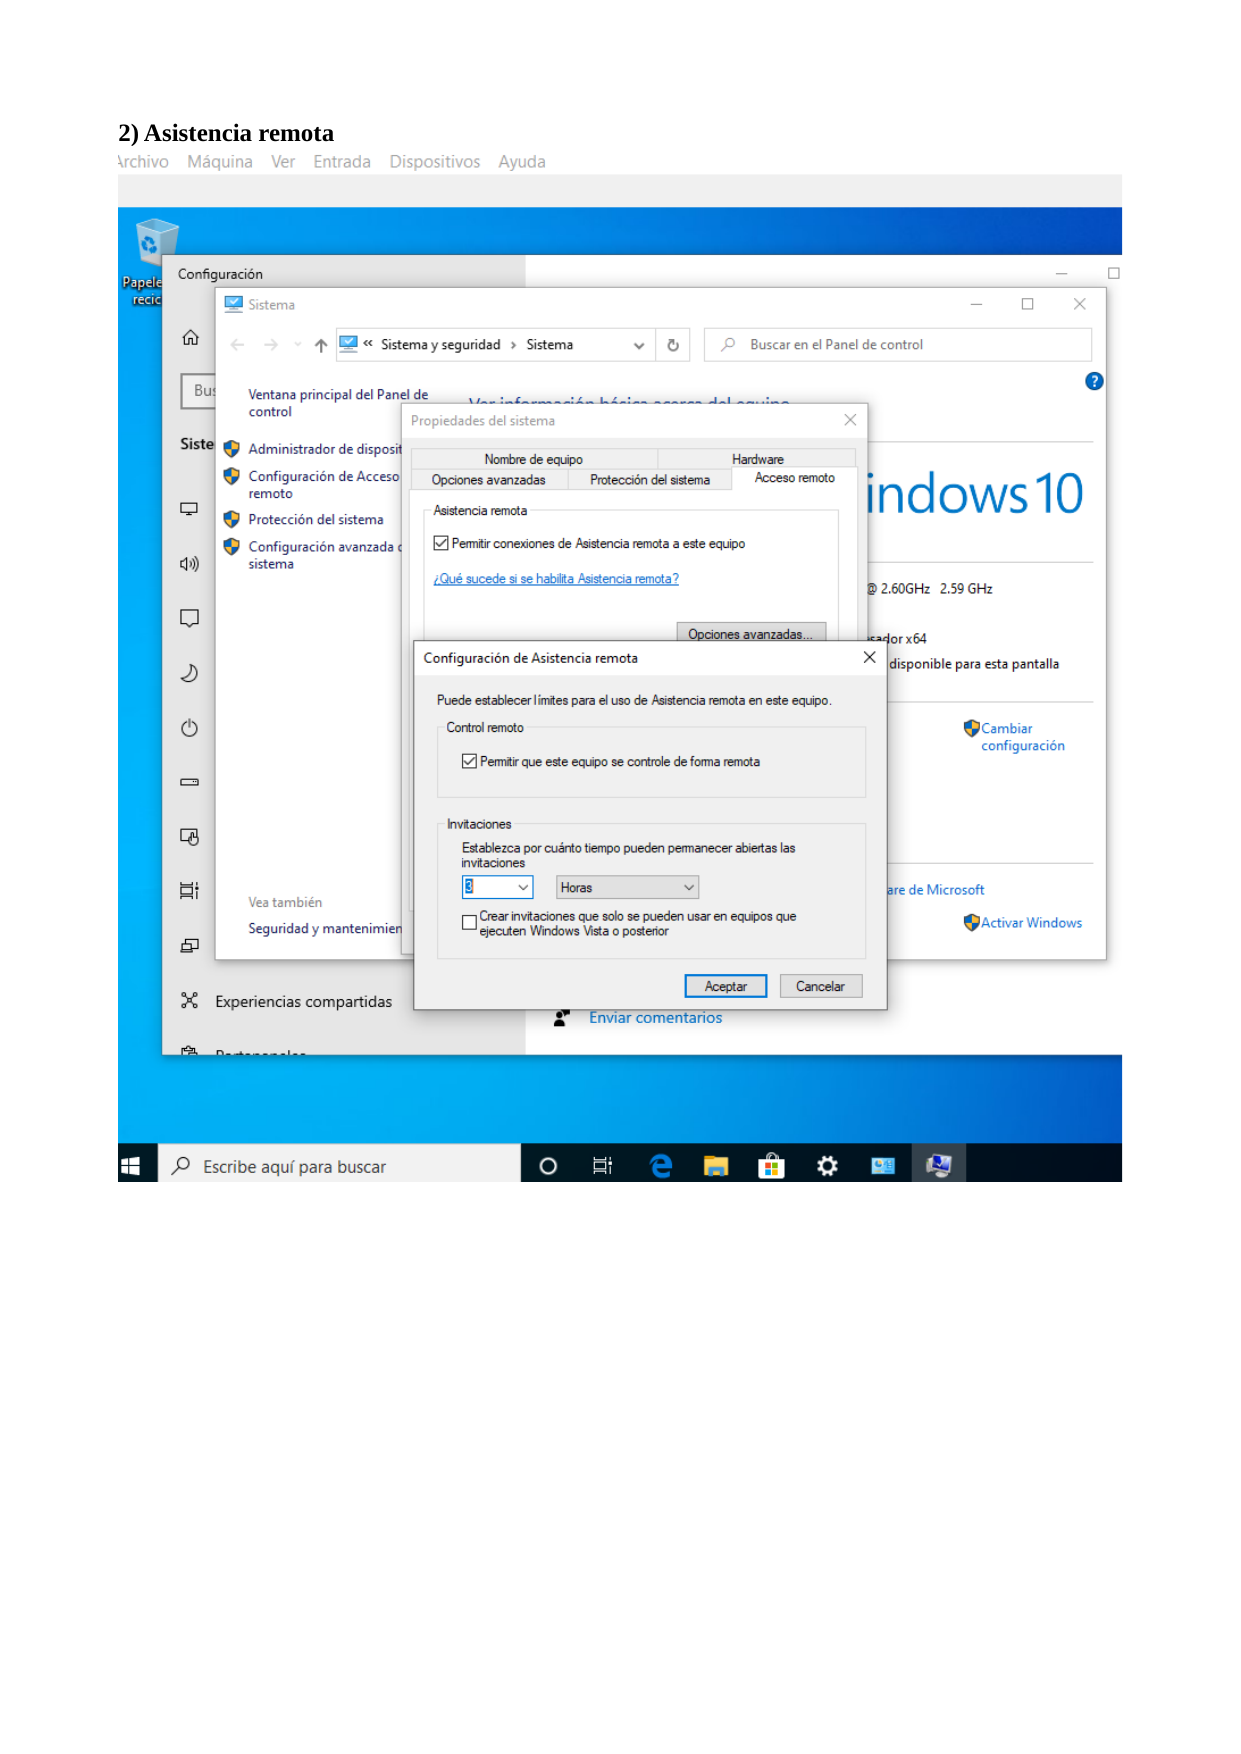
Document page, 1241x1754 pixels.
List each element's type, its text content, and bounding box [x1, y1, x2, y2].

picture [133, 298, 147, 303]
picture [118, 146, 1123, 1182]
text 2) Asistencia remota [118, 118, 1122, 146]
picture [123, 277, 130, 286]
